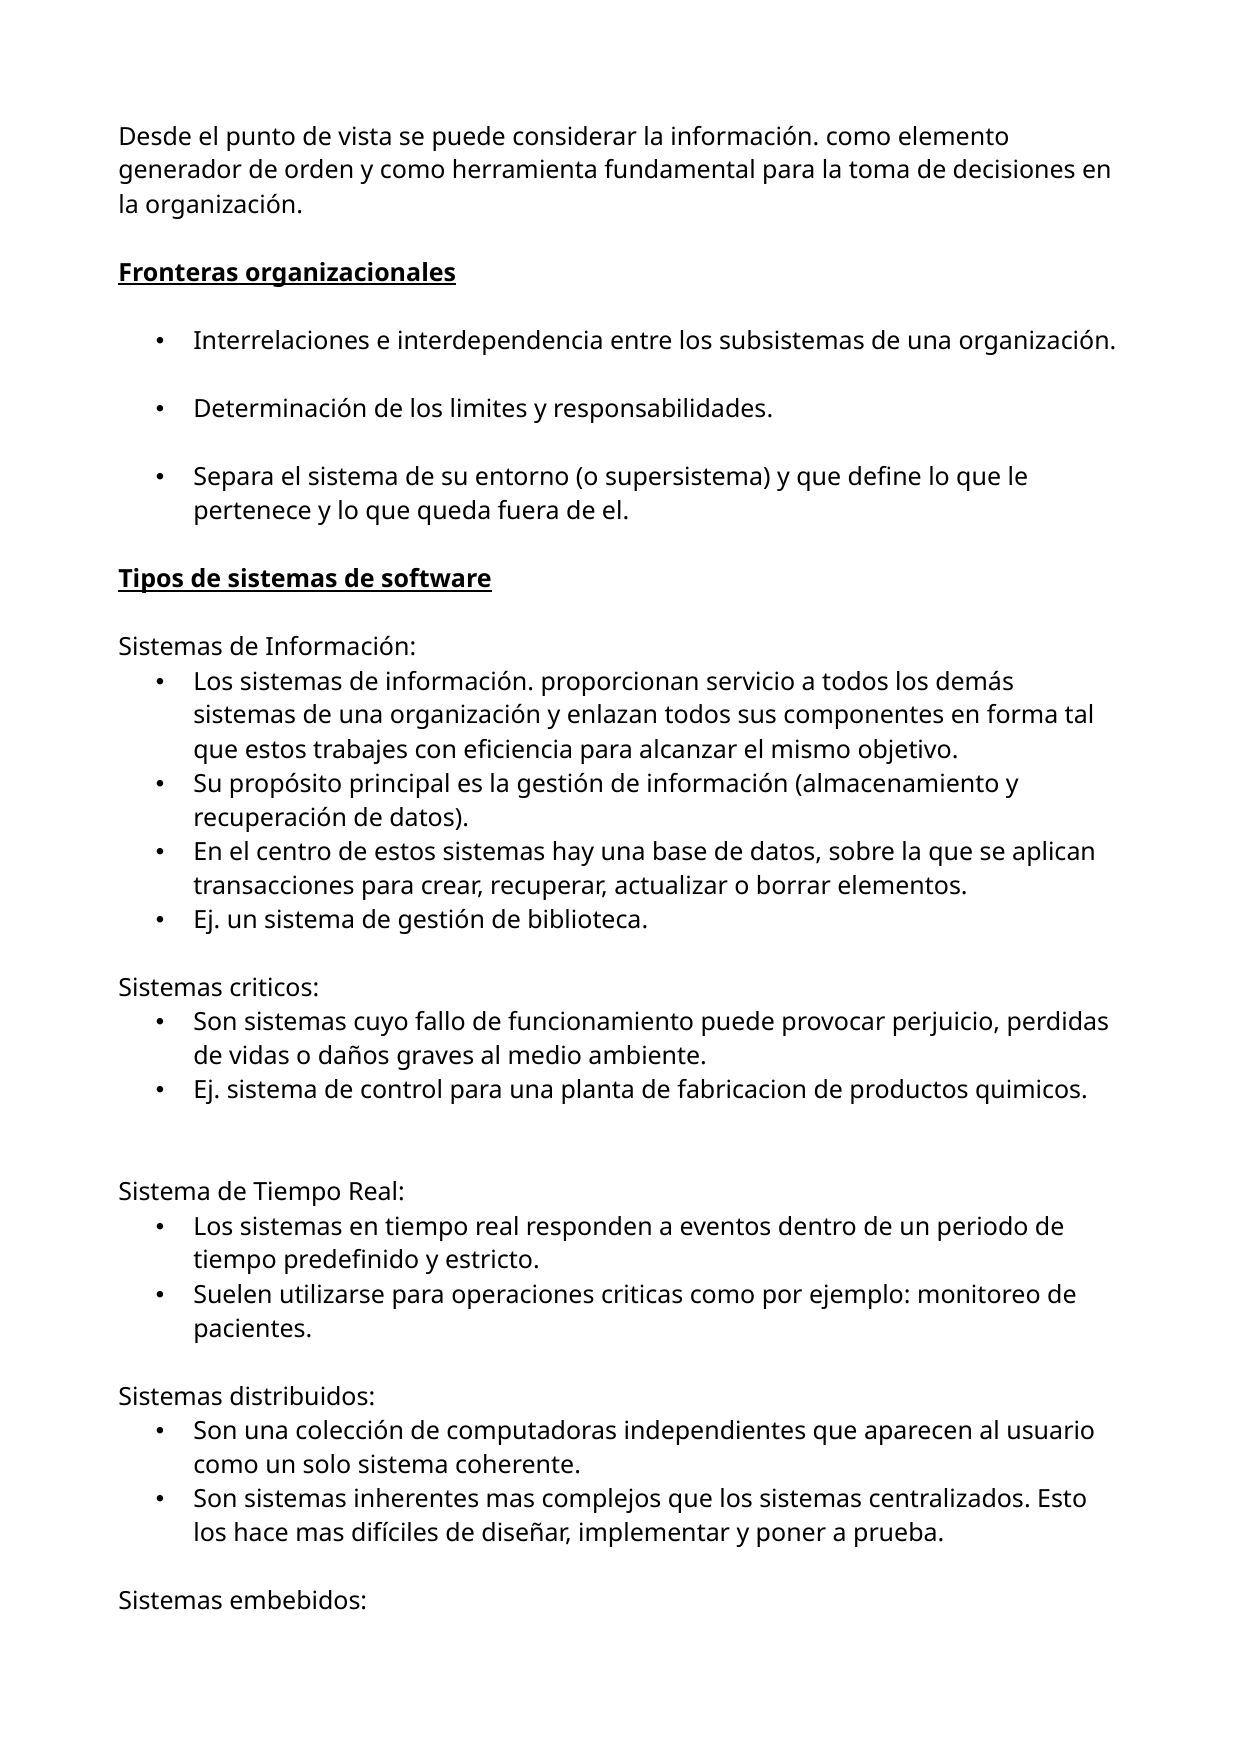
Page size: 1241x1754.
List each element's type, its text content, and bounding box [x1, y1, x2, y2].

list Ej. un sistema de gestión de biblioteca. [156, 902, 1122, 936]
list Separa el sistema de su entorno (o supersistema) y que define lo que le pertenece y lo que queda fuera de el. [156, 459, 1122, 527]
list Suelen utilizarse para operaciones criticas como por ejemplo: monitoreo de pacientes. [156, 1276, 1122, 1344]
list Son una colección de computadoras independientes que aparecen al usuario como un solo sistema coherente. [156, 1412, 1122, 1481]
list Determinación de los limites y responsabilidades. [156, 391, 1122, 425]
list Son sistemas inherentes mas complejos que los sistemas centralizados. Esto los hace mas difíciles de diseñar, implementar y poner a prueba. [156, 1481, 1122, 1549]
text Desde el punto de vista se puede considerar la información. como elemento generador de orden y como herramienta fundamental para la toma de decisiones en la organización. [118, 118, 1122, 220]
text Sistemas embebidos: [118, 1583, 1122, 1617]
text Tipos de sistemas de software [118, 561, 1122, 595]
list Los sistemas en tiempo real responden a eventos dentro de un periodo de tiempo predefinido y estricto. [156, 1208, 1122, 1276]
text Sistemas distribuidos: [118, 1378, 1122, 1412]
text Sistemas de Información: [118, 629, 1122, 663]
list Ej. sistema de control para una planta de fabricacion de productos quimicos. [156, 1072, 1122, 1106]
list Su propósito principal es la gestión de información (almacenamiento y recuperación de datos). [156, 765, 1122, 833]
list Interrelaciones e interdependencia entre los subsistemas de una organización. [156, 322, 1122, 357]
text Sistema de Tiempo Real: [118, 1174, 1122, 1208]
list Son sistemas cuyo fallo de funcionamiento puede provocar perjuicio, perdidas de vidas o daños graves al medio ambiente. [156, 1004, 1122, 1072]
text Fronteras organizacionales [118, 254, 1122, 288]
text Sistemas criticos: [118, 970, 1122, 1004]
list En el centro de estos sistemas hay una base de datos, sobre la que se aplican transacciones para crear, recuperar, actualizar o borrar elementos. [156, 833, 1122, 902]
list Los sistemas de información. proporcionan servicio a todos los demás sistemas de una organización y enlazan todos sus componentes en forma tal que estos trabajes con eficiencia para alcanzar el mismo objetivo. [156, 663, 1122, 765]
